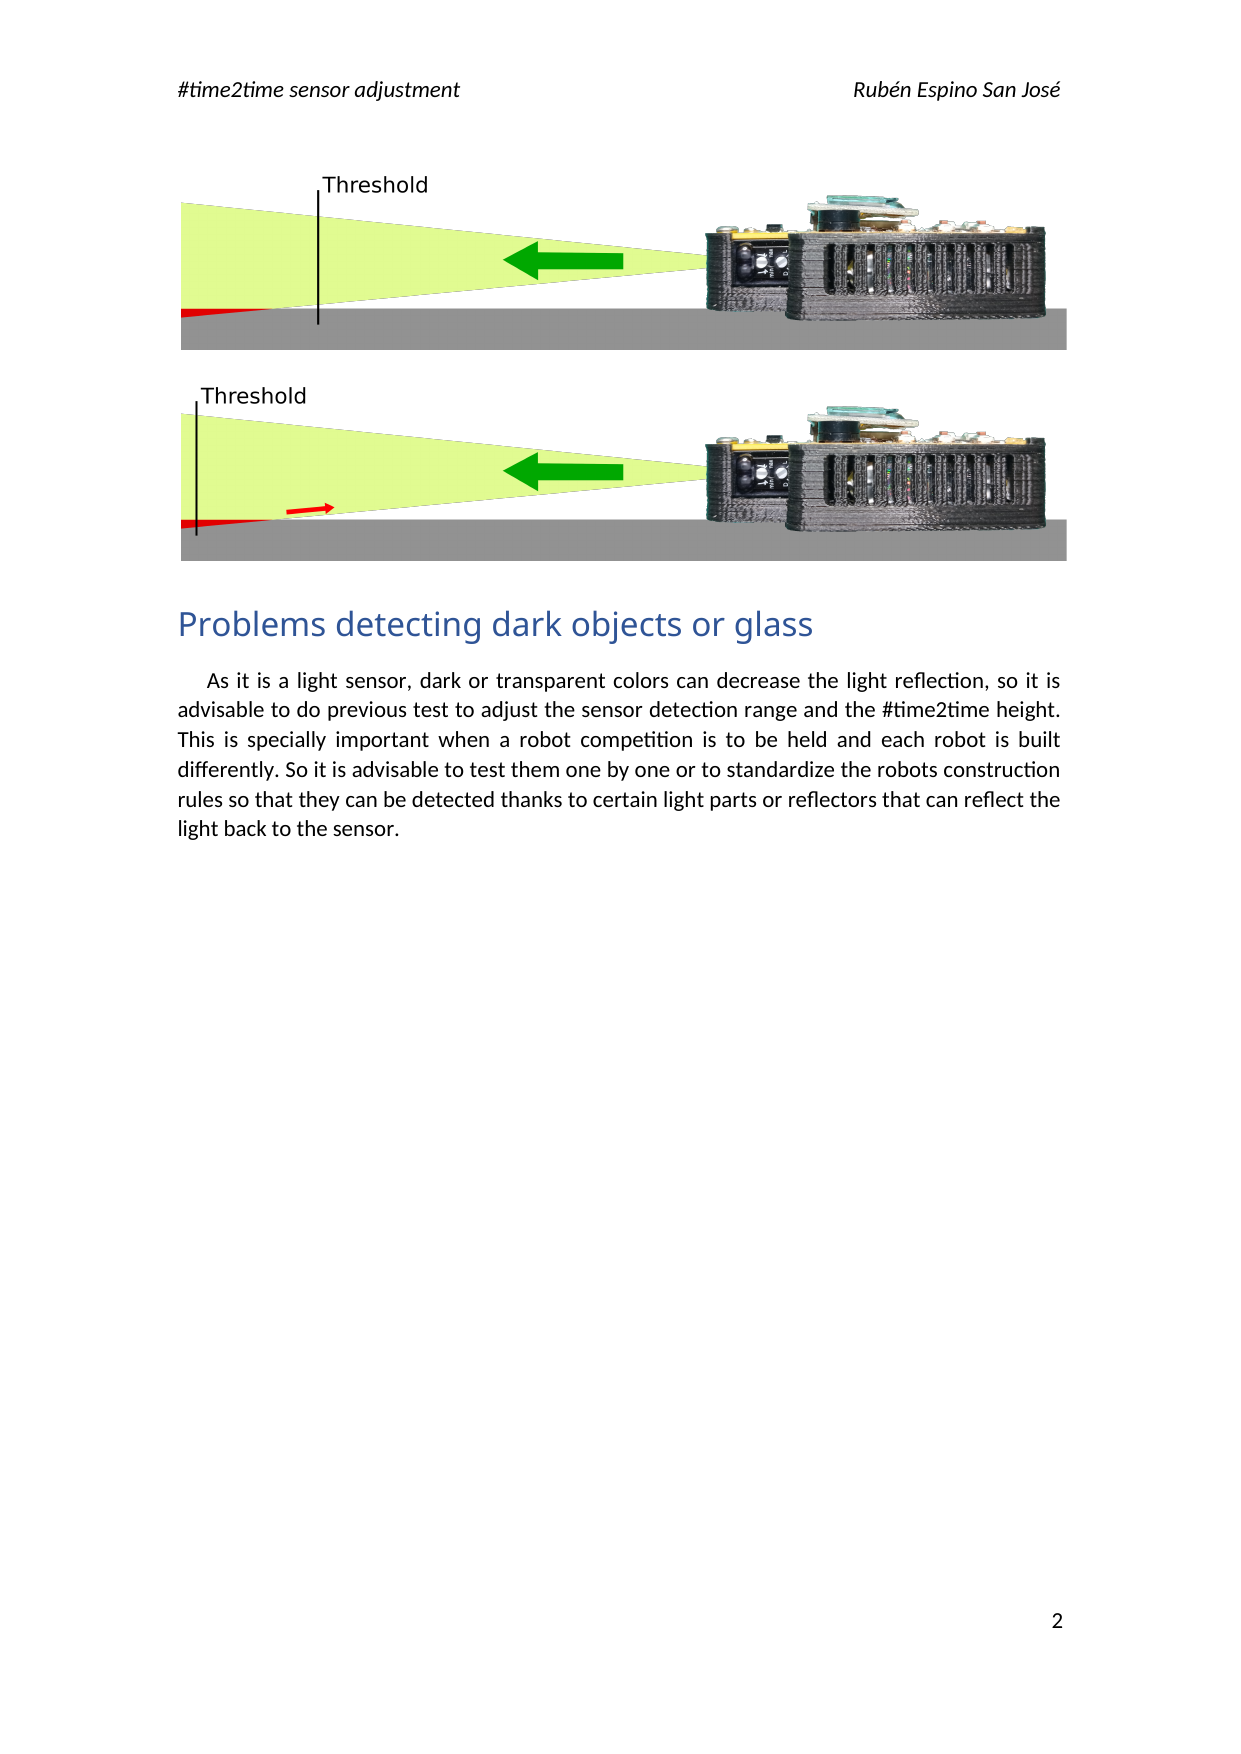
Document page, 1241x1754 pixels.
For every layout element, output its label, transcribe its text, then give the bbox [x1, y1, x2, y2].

picture [181, 370, 1067, 561]
text Problems detecting dark objects or glass [177, 601, 1063, 647]
text As it is a light sensor, dark or transparent colors can decrease the light reflection, so it is advisable to do previous test to adjust the sensor detection range and the #time2time height. This is specially important when a robot competition is to be held and each robot is built differently. So it is advisable to test them one by one or to standardize the robots construction rules so that they can be detected thanks to certain light parts or reflectors that can reflect the light back to the sensor. [177, 666, 1063, 842]
picture [181, 160, 1067, 350]
